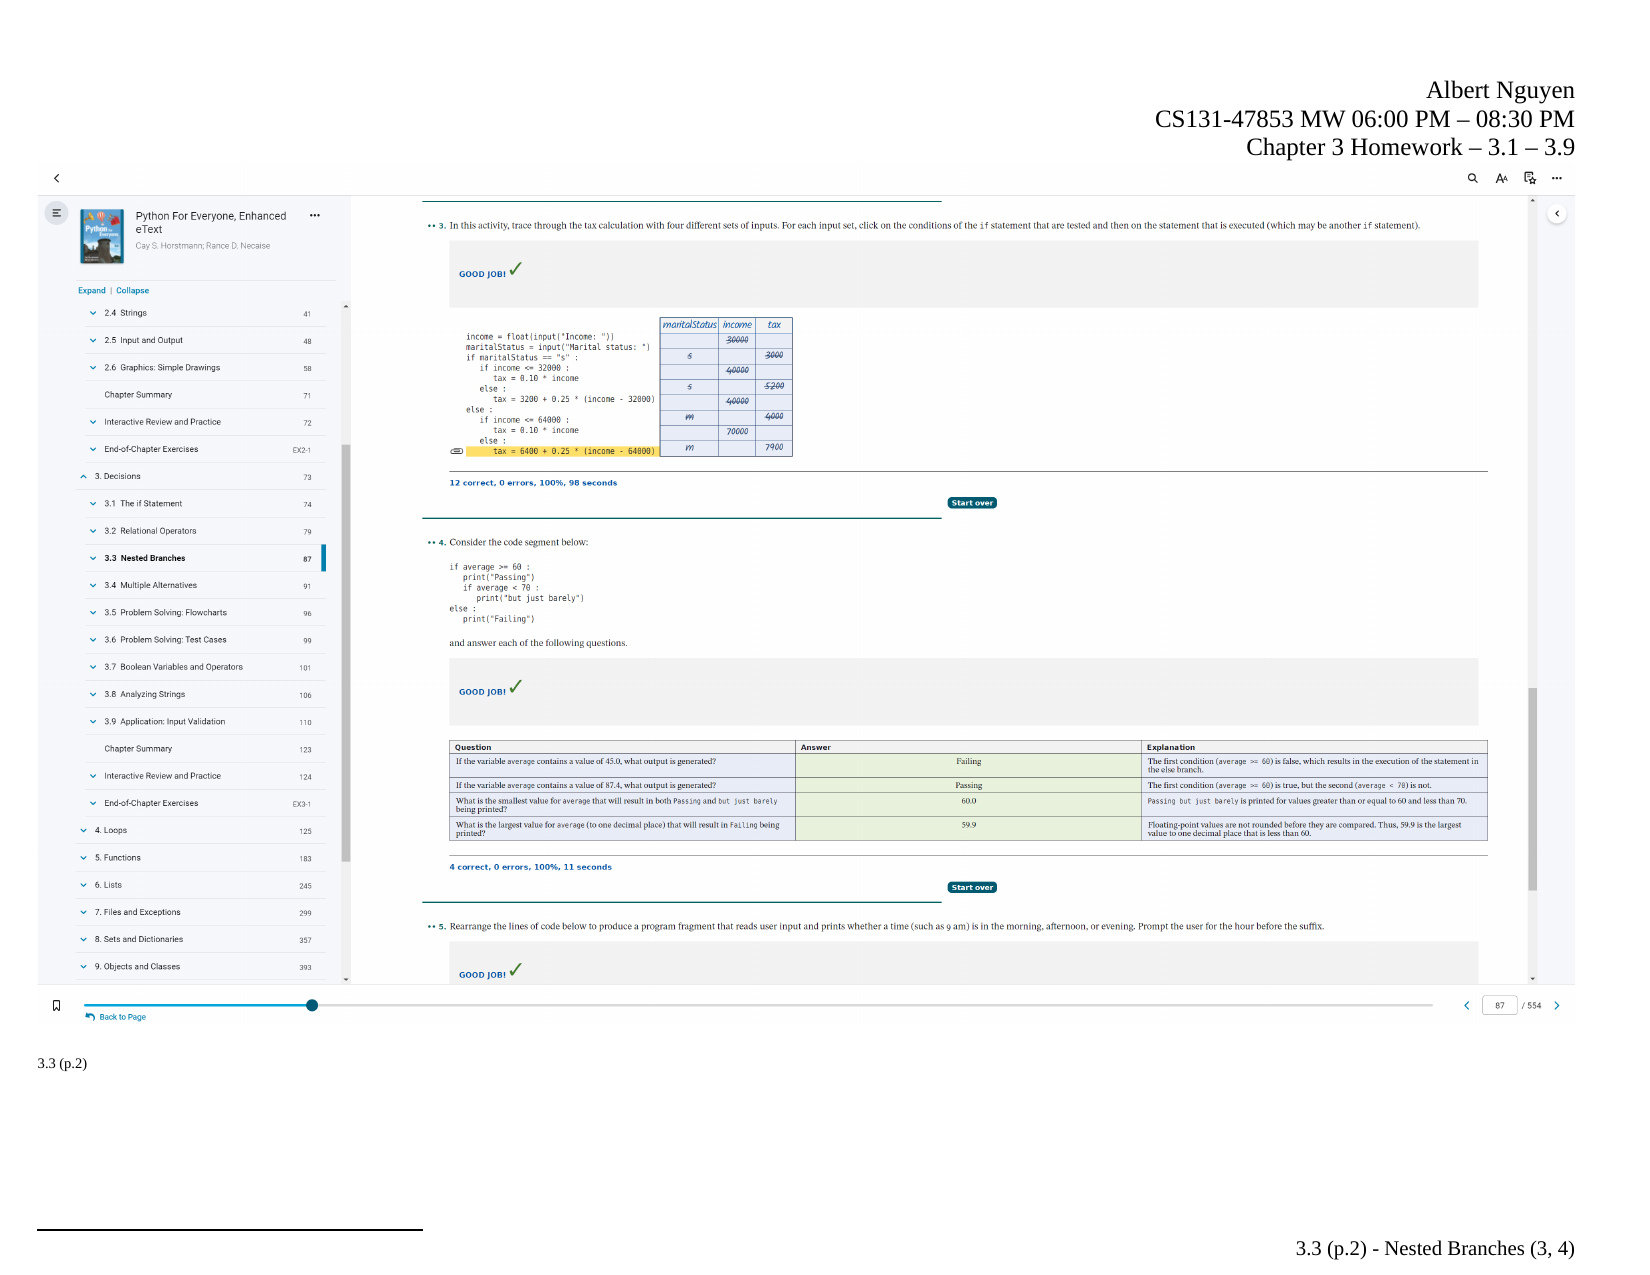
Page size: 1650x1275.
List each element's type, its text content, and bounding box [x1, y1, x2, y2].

picture [37, 161, 1575, 1026]
text - Nested Branches (3, 4) [37, 1236, 1575, 1260]
